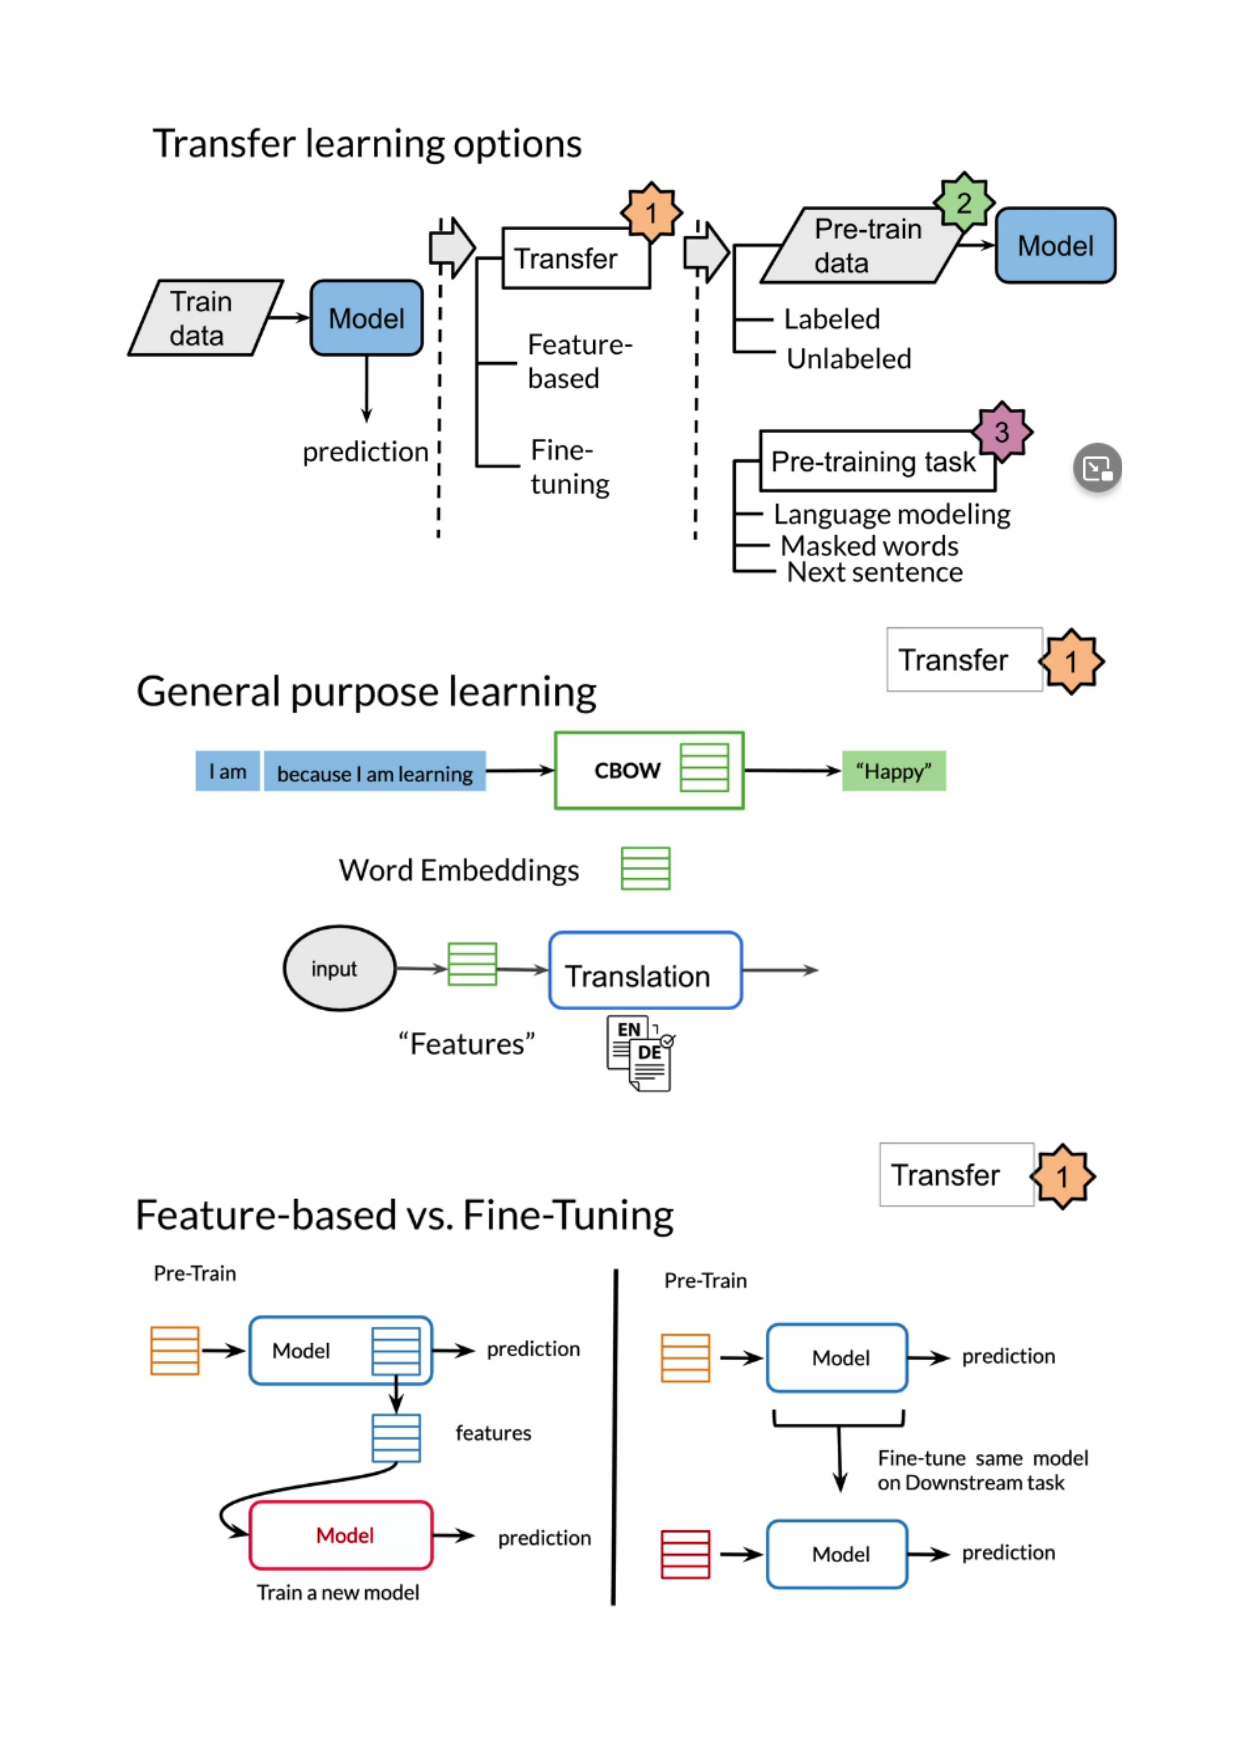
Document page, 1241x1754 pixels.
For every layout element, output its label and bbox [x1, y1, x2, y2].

picture [118, 618, 1123, 1109]
picture [118, 1137, 1123, 1622]
picture [118, 118, 1123, 591]
